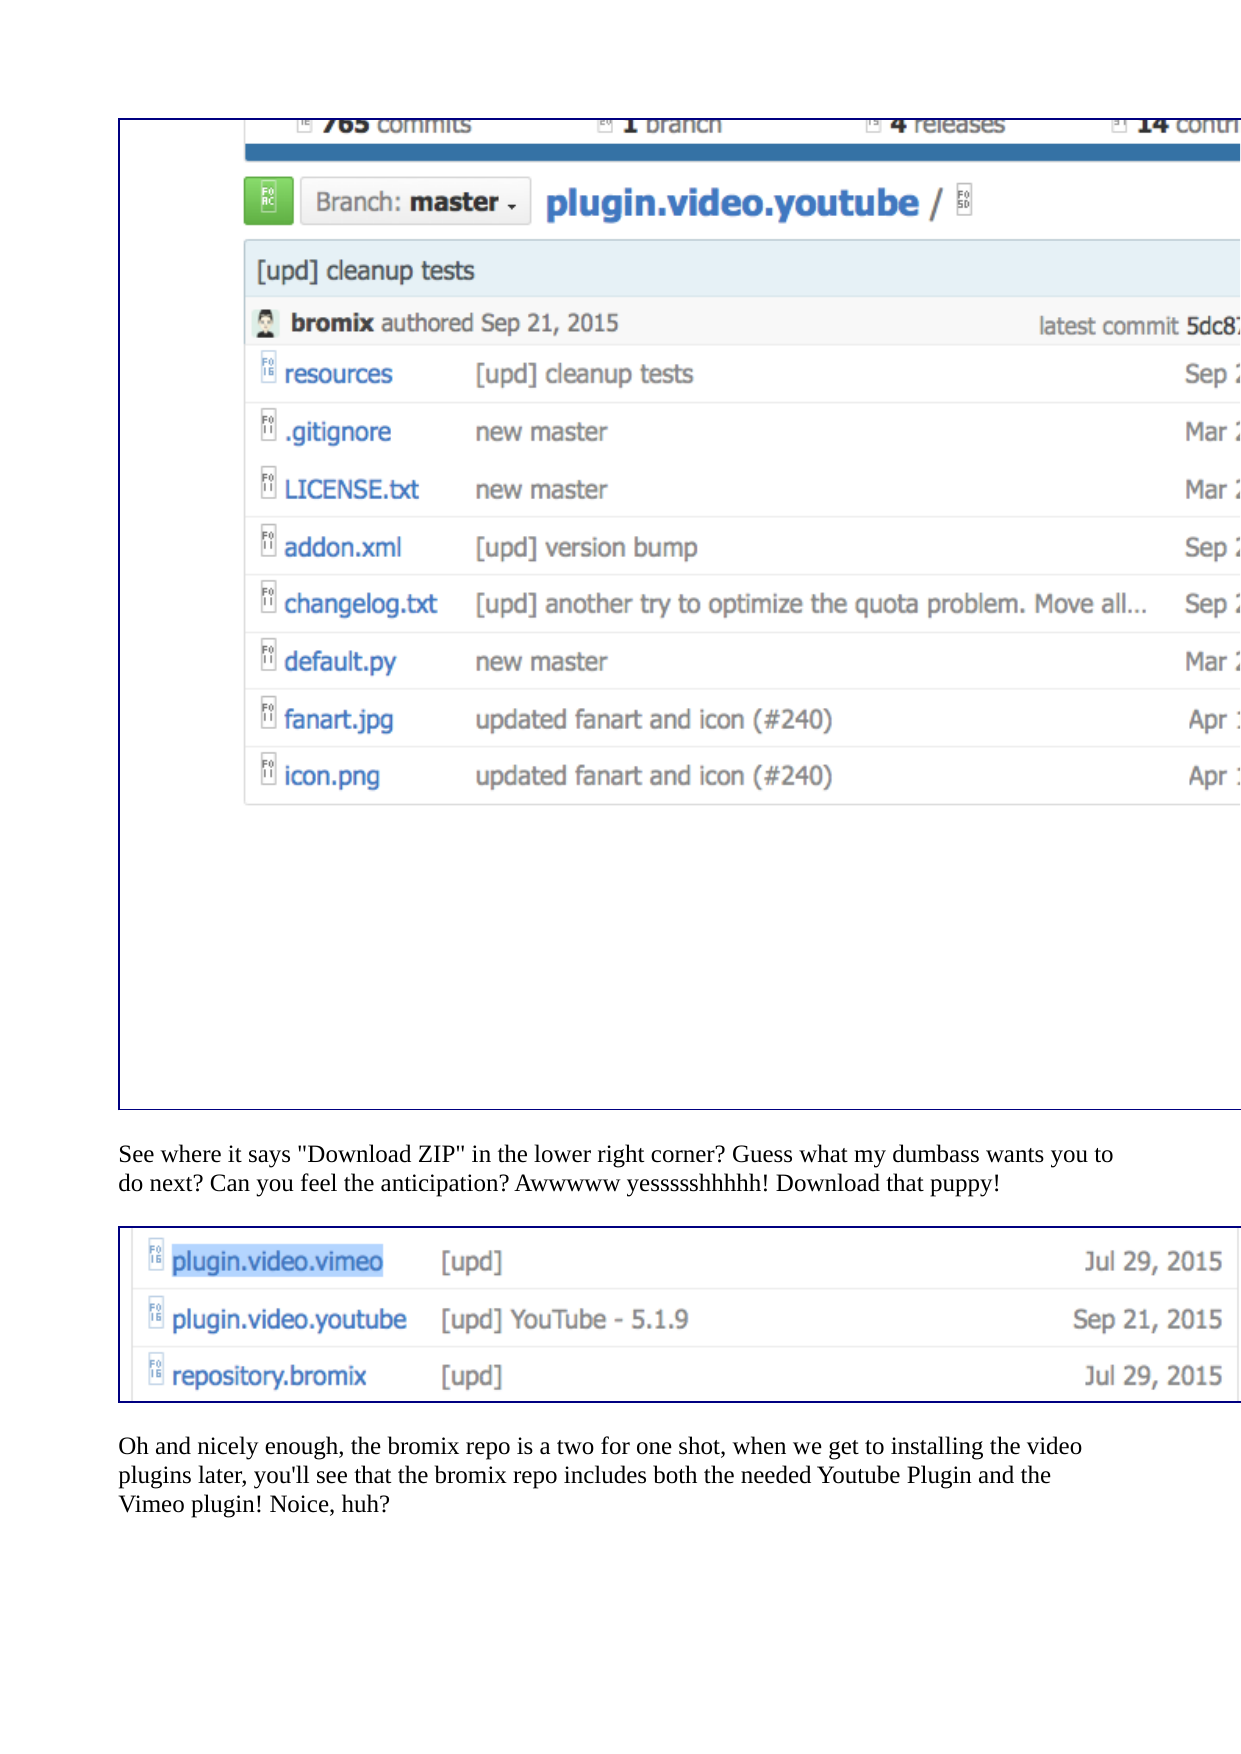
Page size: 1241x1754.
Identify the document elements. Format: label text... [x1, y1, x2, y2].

text See where it says "Download ZIP" in the lower right corner? Guess what my dumbass wants you to do next? Can you feel the anticipation? Awwwww yessssshhhhh! Download that puppy! [118, 1110, 1122, 1197]
picture [120, 1228, 1241, 1401]
text Oh and nicely enough, the bromix repo is a two for one shot, when we get to installing the video plugins later, you'll see that the bromix repo includes both the needed Youtube Plugin and the Vimeo plugin! Noice, huh? [118, 1403, 1122, 1518]
picture [120, 120, 1241, 1109]
